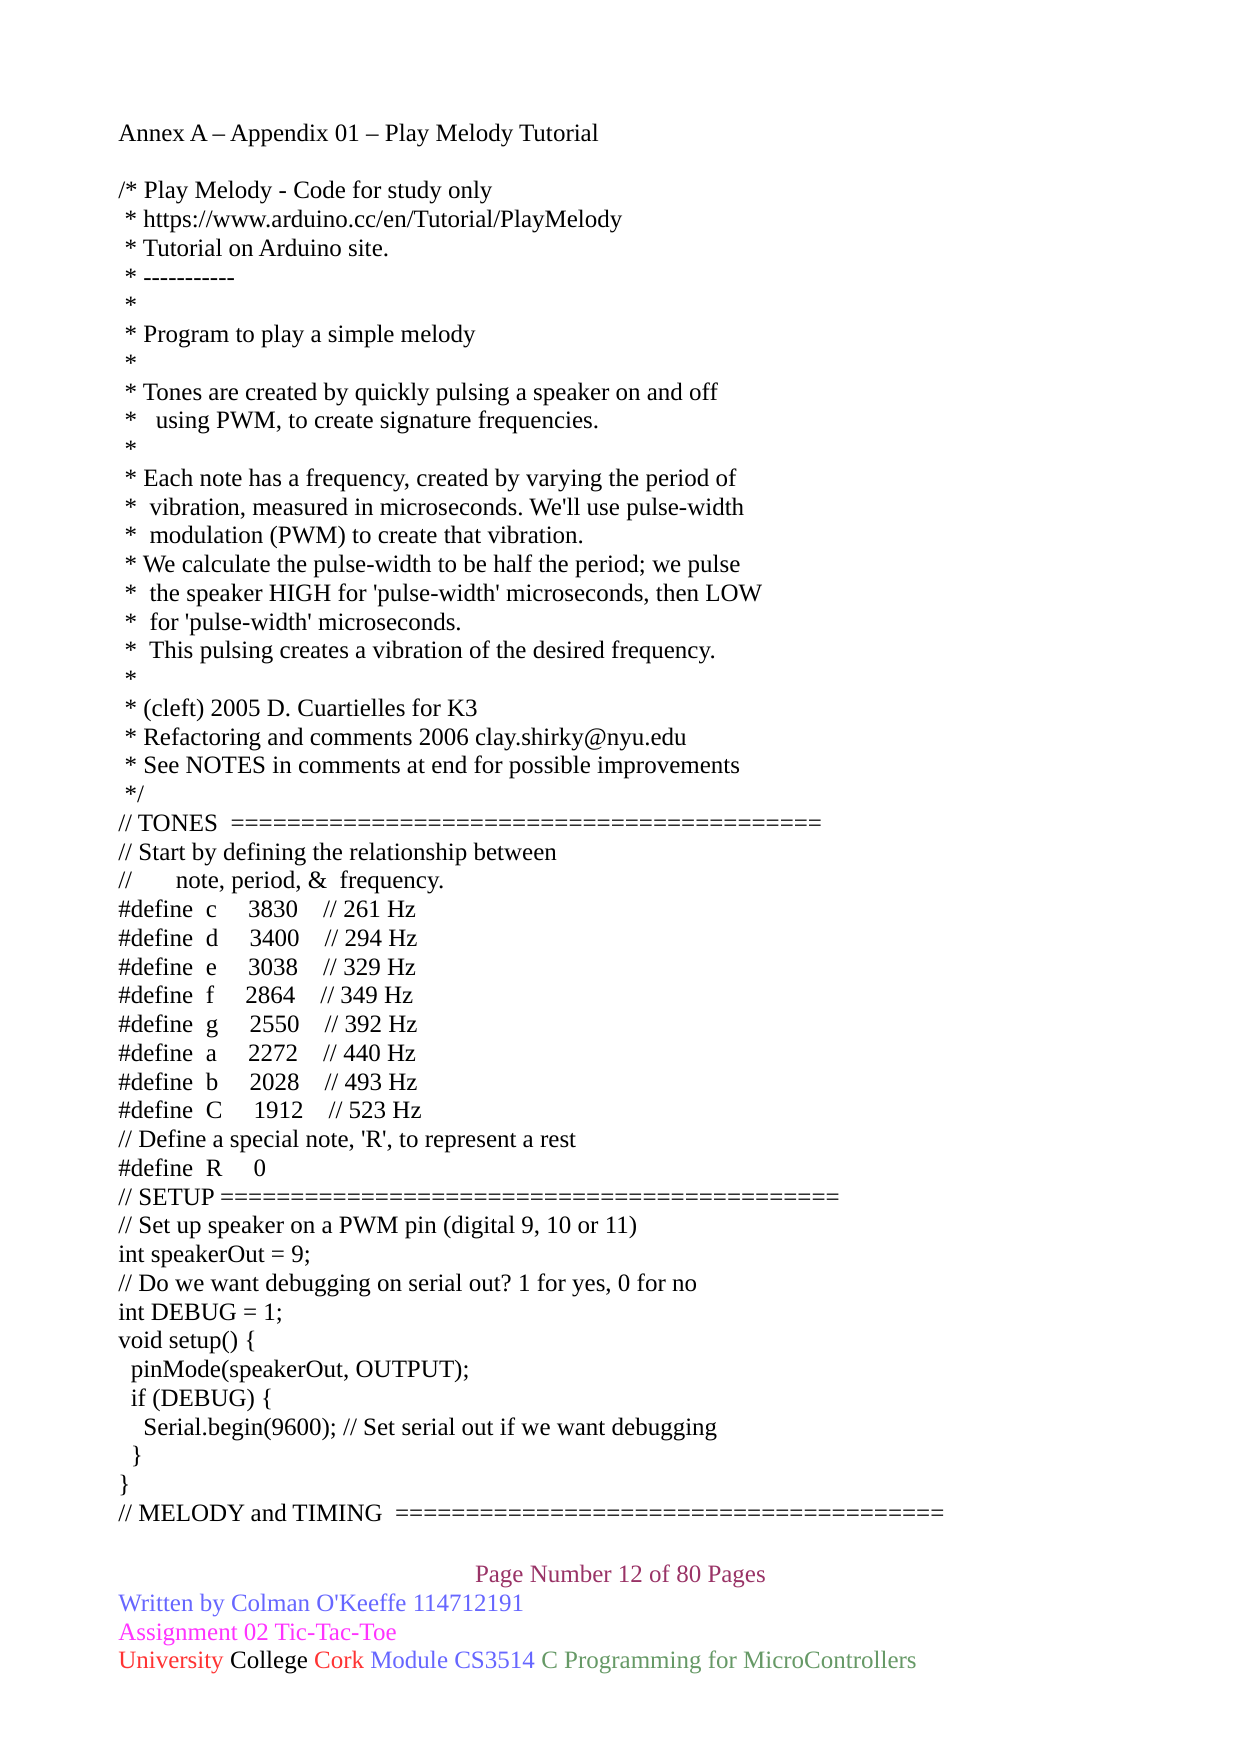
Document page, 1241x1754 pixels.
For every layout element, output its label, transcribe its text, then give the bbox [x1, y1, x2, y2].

text #define c 3830 // 261 Hz [118, 894, 1122, 923]
text * Each note has a frequency, created by varying the period of [118, 463, 1122, 492]
text * See NOTES in comments at end for possible improvements [118, 751, 1122, 779]
text * Program to play a simple melody [118, 319, 1122, 348]
text int DEBUG = 1; [118, 1297, 1122, 1326]
text * [118, 348, 1122, 377]
text * [118, 291, 1122, 319]
text * vibration, measured in microseconds. We'll use pulse-width [118, 492, 1122, 521]
text } [118, 1469, 1122, 1498]
text // MELODY and TIMING ======================================= [118, 1498, 1122, 1527]
text // Start by defining the relationship between [118, 837, 1122, 866]
text * modulation (PWM) to create that vibration. [118, 521, 1122, 549]
text * [118, 664, 1122, 693]
text */ [118, 779, 1122, 808]
text #define C 1912 // 523 Hz [118, 1096, 1122, 1124]
text if (DEBUG) { [118, 1383, 1122, 1412]
text // SETUP ============================================ [118, 1182, 1122, 1211]
text * using PWM, to create signature frequencies. [118, 406, 1122, 434]
text // Set up speaker on a PWM pin (digital 9, 10 or 11) [118, 1211, 1122, 1239]
text Serial.begin(9600); // Set serial out if we want debugging [118, 1412, 1122, 1441]
text * (cleft) 2005 D. Cuartielles for K3 [118, 693, 1122, 722]
text int speakerOut = 9; [118, 1239, 1122, 1268]
text #define b 2028 // 493 Hz [118, 1067, 1122, 1096]
text // note, period, & frequency. [118, 866, 1122, 894]
text #define a 2272 // 440 Hz [118, 1038, 1122, 1067]
text pinMode(speakerOut, OUTPUT); [118, 1354, 1122, 1383]
text * for 'pulse-width' microseconds. [118, 607, 1122, 636]
text // Define a special note, 'R', to represent a rest [118, 1124, 1122, 1153]
text * Tones are created by quickly pulsing a speaker on and off [118, 377, 1122, 406]
text #define R 0 [118, 1153, 1122, 1182]
text * Tutorial on Arduino site. [118, 233, 1122, 262]
text // Do we want debugging on serial out? 1 for yes, 0 for no [118, 1268, 1122, 1297]
text * [118, 434, 1122, 463]
text Annex A – Appendix 01 – Play Melody Tutorial [118, 118, 1122, 147]
text * Refactoring and comments 2006 clay.shirky@nyu.edu [118, 722, 1122, 751]
text #define d 3400 // 294 Hz [118, 923, 1122, 952]
text } [118, 1441, 1122, 1469]
text * We calculate the pulse-width to be half the period; we pulse [118, 549, 1122, 578]
text * the speaker HIGH for 'pulse-width' microseconds, then LOW [118, 578, 1122, 607]
text #define e 3038 // 329 Hz [118, 952, 1122, 981]
text /* Play Melody - Code for study only [118, 176, 1122, 204]
text #define f 2864 // 349 Hz [118, 981, 1122, 1009]
text * ----------- [118, 262, 1122, 291]
text #define g 2550 // 392 Hz [118, 1009, 1122, 1038]
text void setup() { [118, 1326, 1122, 1354]
text // TONES ========================================== [118, 808, 1122, 837]
text * This pulsing creates a vibration of the desired frequency. [118, 636, 1122, 664]
text * https://www.arduino.cc/en/Tutorial/PlayMelody [118, 204, 1122, 233]
